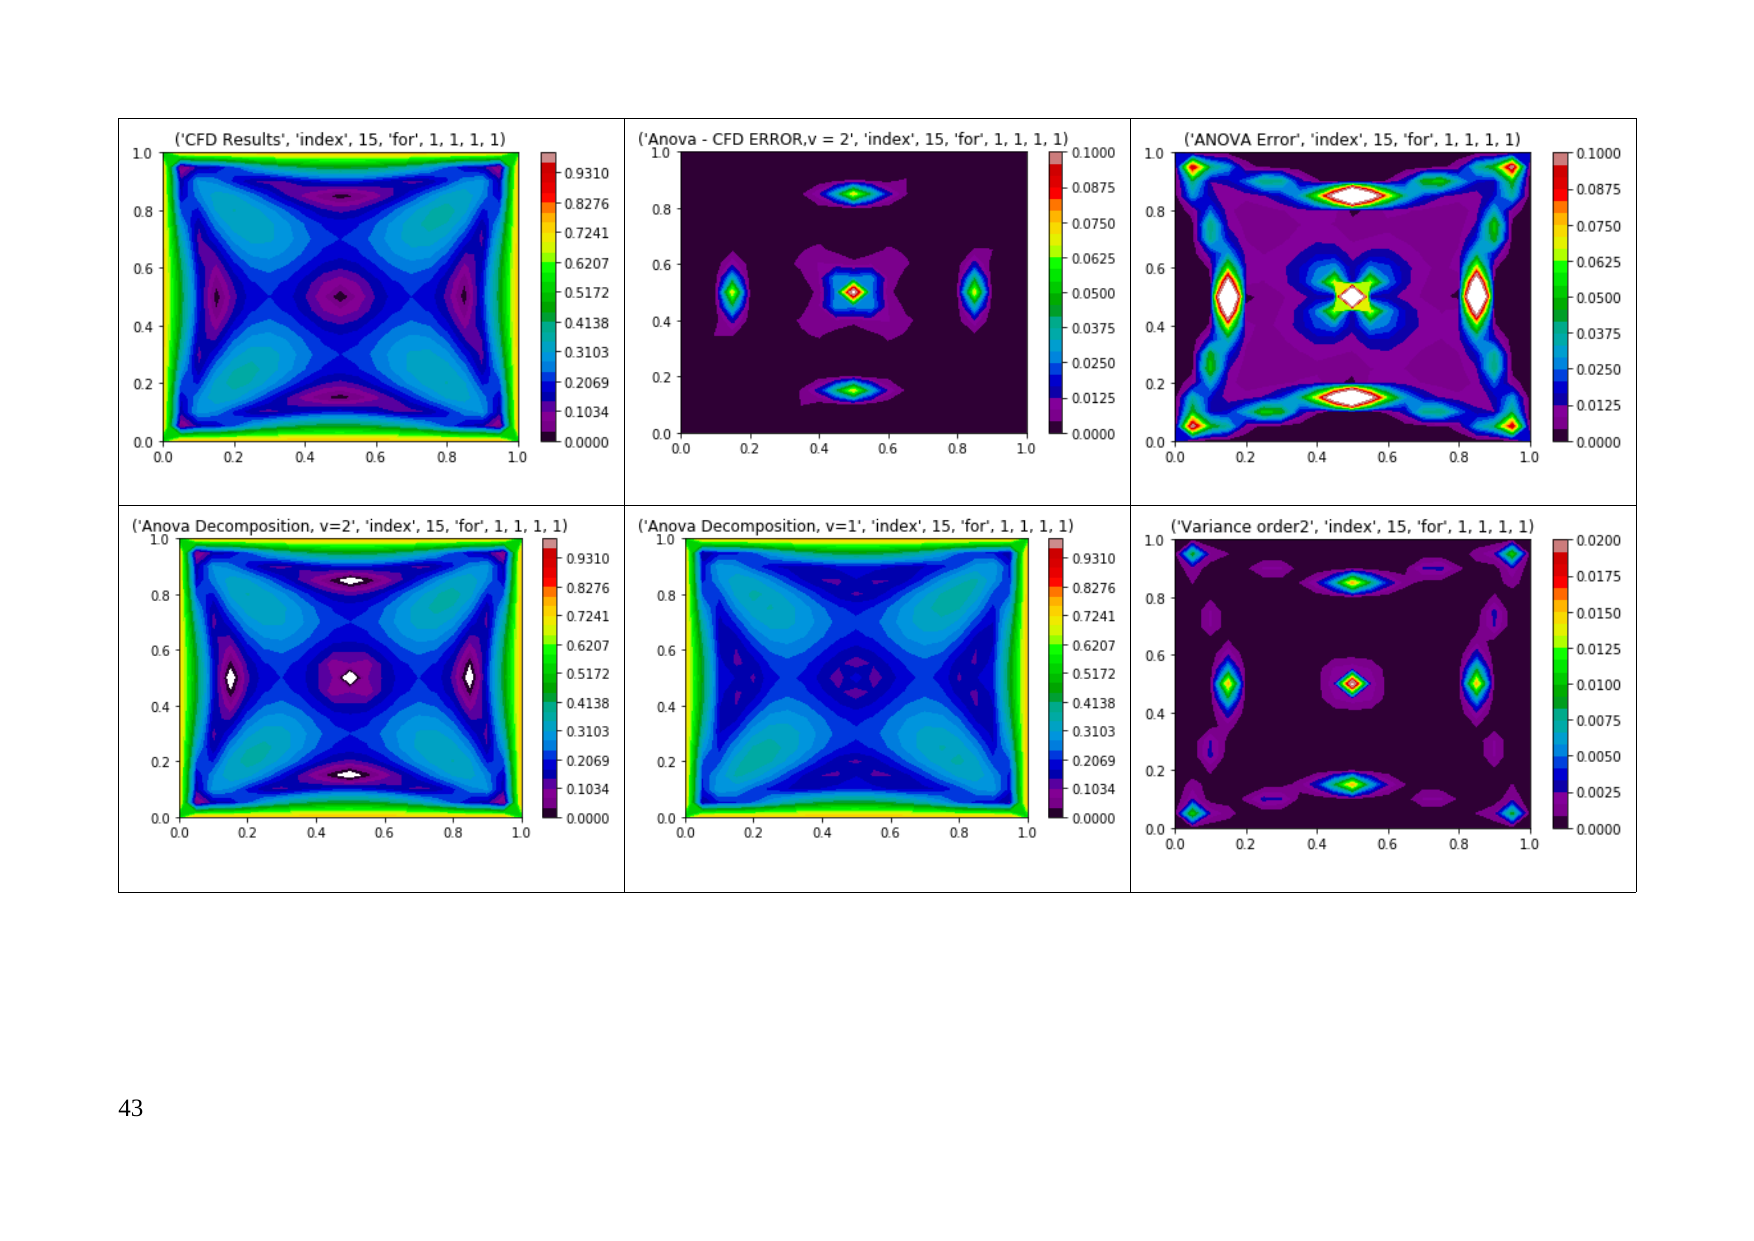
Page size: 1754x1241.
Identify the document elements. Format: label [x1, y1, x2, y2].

table_cell [625, 506, 1130, 892]
picture [123, 123, 619, 473]
table_header [625, 119, 1130, 505]
table_cell [119, 506, 624, 892]
picture [1135, 123, 1631, 473]
picture [629, 123, 1125, 464]
picture [1135, 511, 1631, 860]
table_cell [1131, 506, 1636, 892]
picture [123, 511, 619, 848]
picture [629, 511, 1125, 848]
table_header [1131, 119, 1636, 505]
table_header [119, 119, 624, 505]
